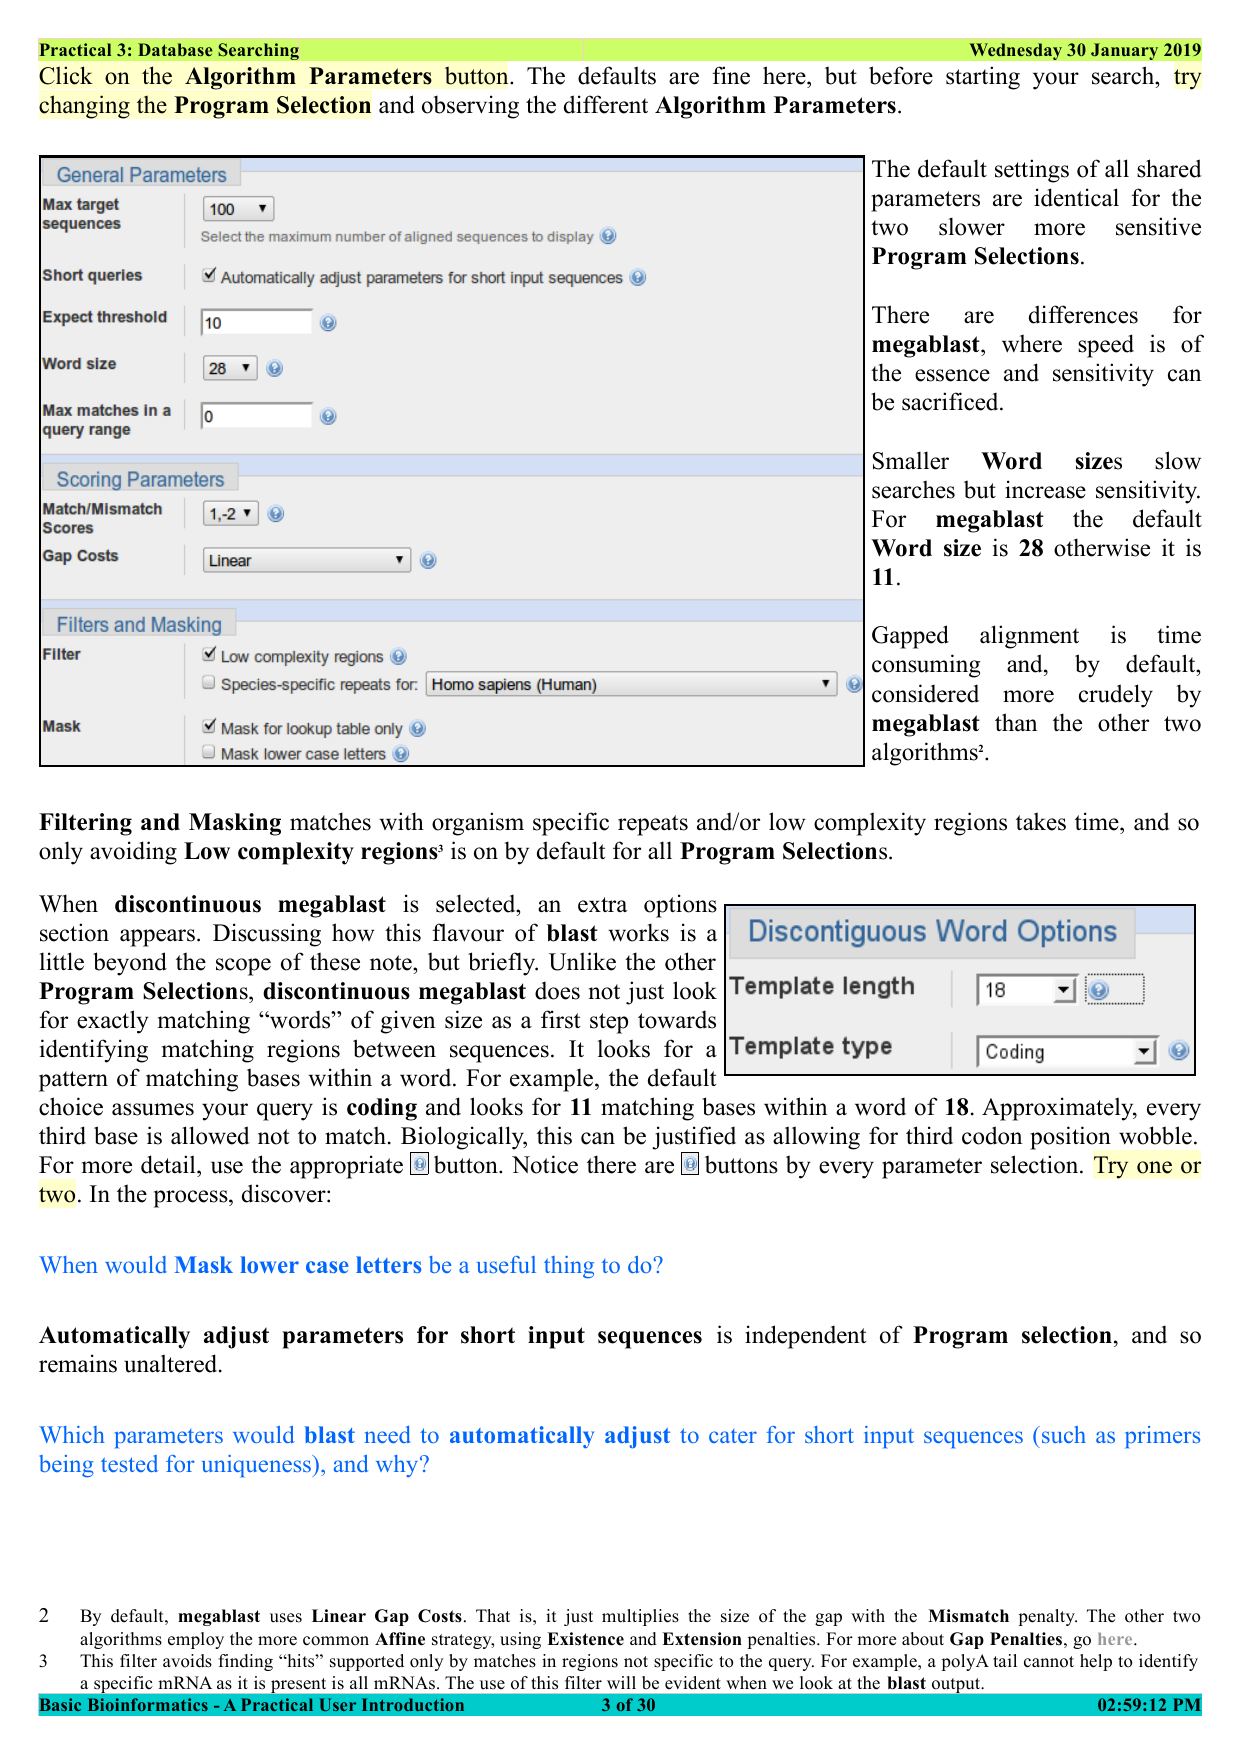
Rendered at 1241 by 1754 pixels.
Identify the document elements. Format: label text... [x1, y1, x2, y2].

text This filter avoids finding “hits” supported only by matches in regions not specific to the query. For example, a polyA tail cannot help to identify a specific mRNA as it is present is all mRNAs. The use of this filter will be evident when we look at the blast output. [38, 1649, 1202, 1693]
picture [726, 906, 1194, 1074]
picture [41, 158, 863, 765]
text Gapped alignment is time consuming and, by default, considered more crudely by megablast than the other two algorithms. [865, 620, 1202, 766]
text Which parameters would blast need to automatically adjust to cater for short input sequences (such as primers being tested for uniqueness), and why? [38, 1420, 1202, 1478]
picture [411, 1153, 428, 1174]
text The default settings of all shared parameters are identical for the two slower more sensitive Program Selections. [38, 154, 1202, 270]
text Click on the Algorithm Parameters button. The defaults are fine here, but before starting your search, try changing the Program Selection and observing the different Algorithm Parameters. [38, 61, 1202, 119]
text Automatically adjust parameters for short input sequences is independent of Program selection, and so remains unaltered. [38, 1320, 1202, 1378]
text There are differences for megablast, where speed is of the essence and sensitivity can be sacrificed. [865, 300, 1202, 416]
text When discontinuous megablast is selected, an extra options section appears. Discussing how this flavour of blast works is a little beyond the scope of these note, but briefly. Unlike the other Program Selections, discontinuous megablast does not just look for exactly matching “words” of given size as a first step towards identifying matching regions between sequences. It looks for a pattern of matching bases within a word. For example, the default choice assumes your query is coding and looks for 11 matching bases within a word of 18. Approximately, every third base is allowed not to match. Biologically, this can be justified as allowing for third codon position wobble. For more detail, use the appropriatebutton. Notice there arebuttons by every parameter selection. Try one or two. In the process, discover: [38, 889, 1202, 1208]
text By default, megablast uses Linear Gap Costs. That is, it just multiplies the size of the gap with the Mismatch penalty. The other two algorithms employ the more common Affine strategy, using Existence and Extension penalties. For more about Gap Penalties, go here. [38, 1603, 1202, 1649]
picture [682, 1153, 699, 1174]
text Smaller Word sizes slow searches but increase sensitivity. For megablast the default Word size is 28 otherwise it is 11. [865, 446, 1202, 591]
text When would Mask lower case letters be a useful thing to do? [38, 1250, 1202, 1279]
text Filtering and Masking matches with organism specific repeats and/or low complexity regions takes time, and so only avoiding Low complexity regions is on by default for all Program Selections. [38, 807, 1202, 865]
